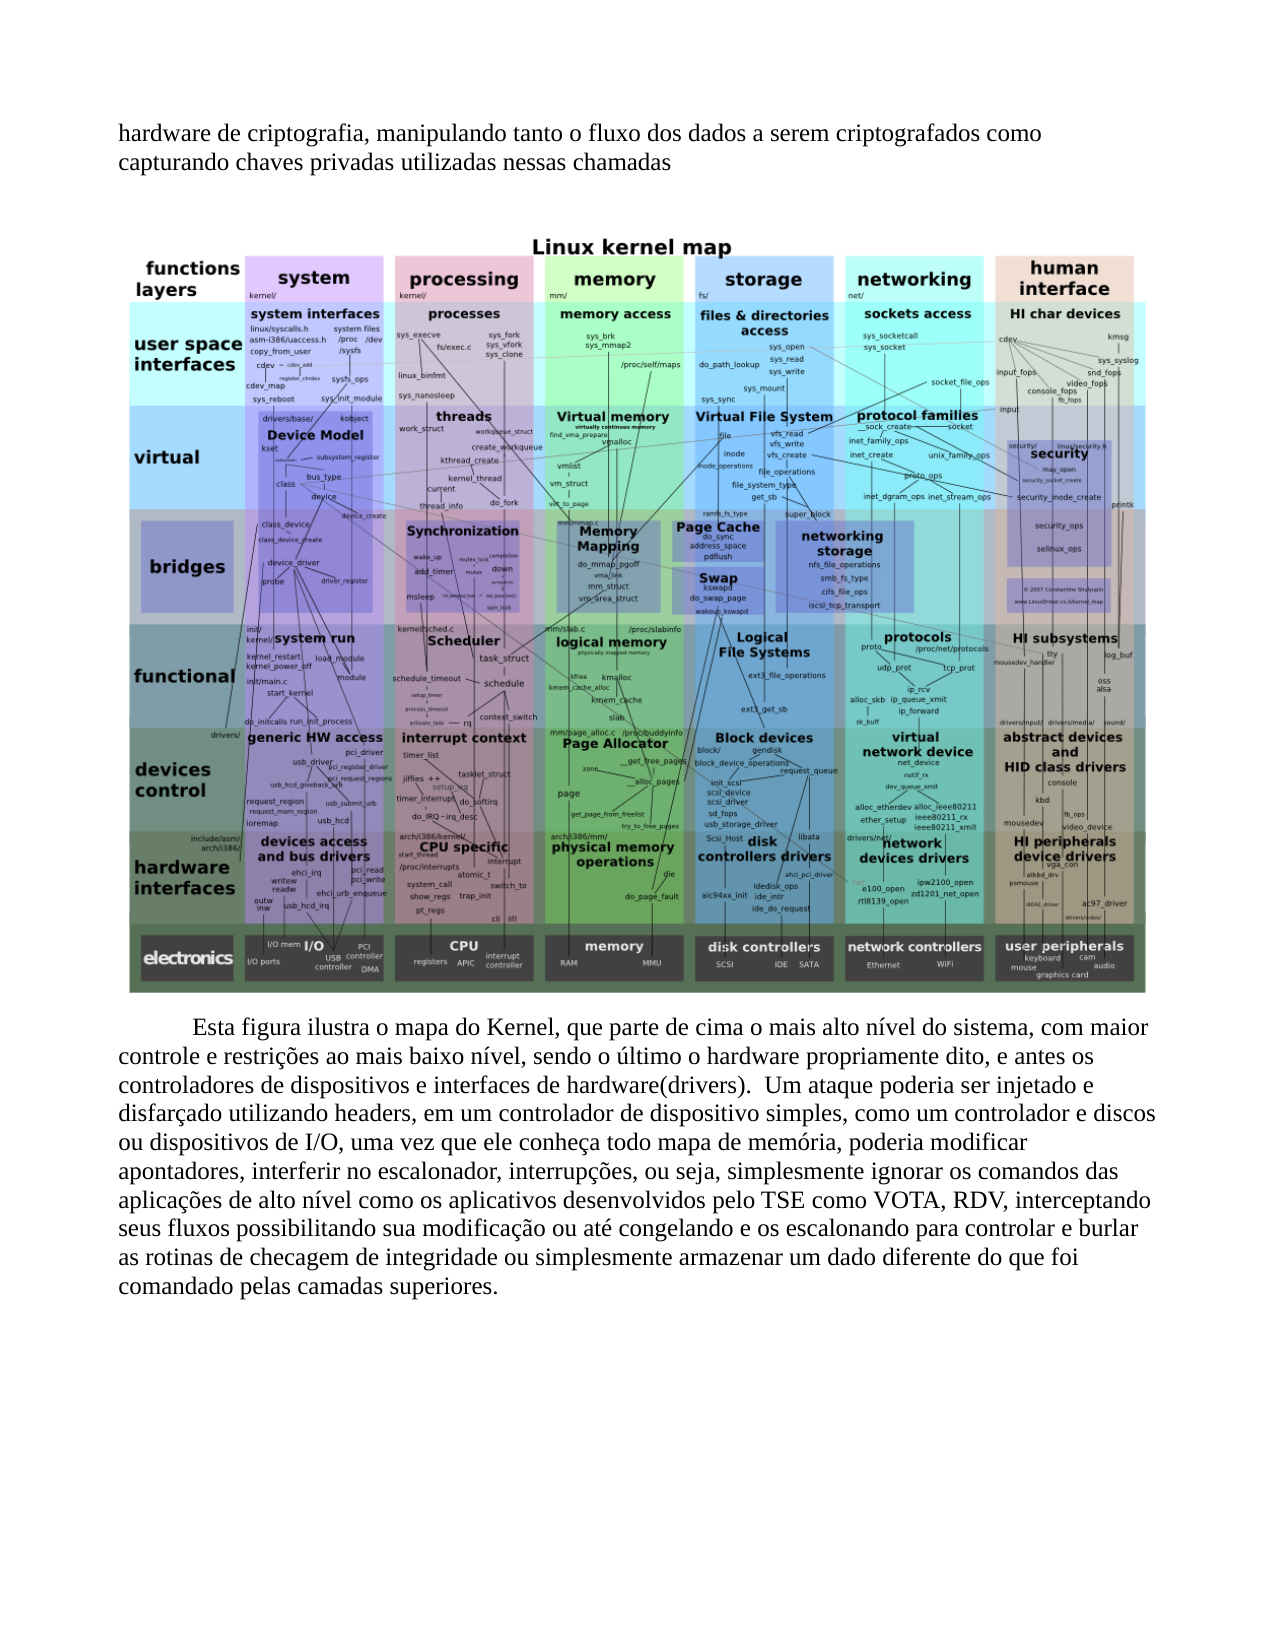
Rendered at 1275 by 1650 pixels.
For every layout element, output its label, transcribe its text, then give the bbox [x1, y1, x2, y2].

picture [118, 233, 1157, 1013]
text hardware de criptografia, manipulando tanto o fluxo dos dados a serem criptografados como capturando chaves privadas utilizadas nessas chamadas [118, 118, 1157, 176]
text Esta figura ilustra o mapa do Kernel, que parte de cima o mais alto nível do sistema, com maior controle e restrições ao mais baixo nível, sendo o último o hardware propriamente dito, e antes os controladores de dispositivos e interfaces de hardware(drivers). Um ataque poderia ser injetado e disfarçado utilizando headers, em um controlador de dispositivo simples, como um controlador e discos ou dispositivos de I/O, uma vez que ele conheça todo mapa de memória, poderia modificar apontadores, interferir no escalonador, interrupções, ou seja, simplesmente ignorar os comandos das aplicações de alto nível como os aplicativos desenvolvidos pelo TSE como VOTA, RDV, interceptando seus fluxos possibilitando sua modificação ou até congelando e os escalonando para controlar e burlar as rotinas de checagem de integridade ou simplesmente armazenar um dado diferente do que foi comandado pelas camadas superiores. [118, 1013, 1157, 1300]
